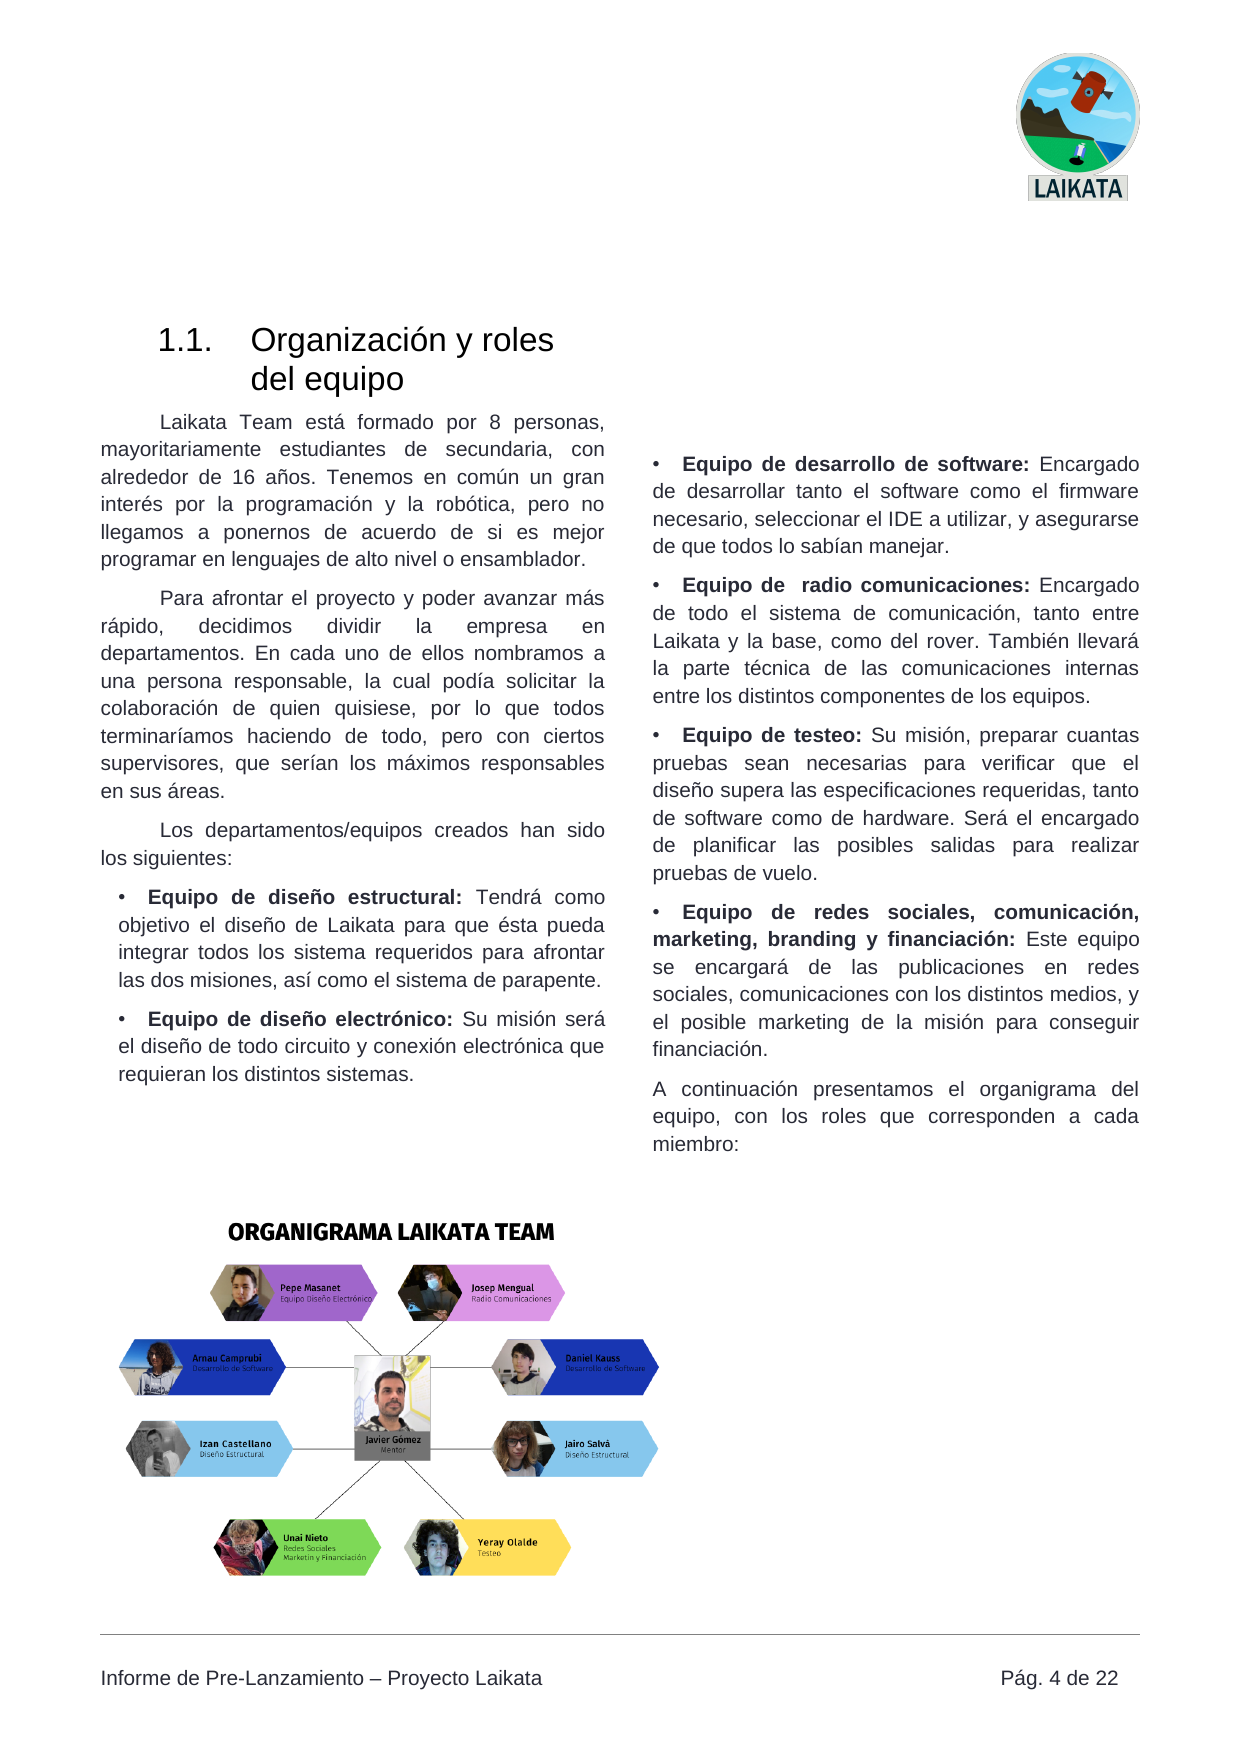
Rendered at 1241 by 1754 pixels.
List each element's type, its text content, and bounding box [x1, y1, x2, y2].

text Los departamentos/equipos creados han sido los siguientes: [100, 818, 605, 869]
subtitle Organización y roles del equipo [213, 320, 605, 397]
list Equipo de radio comunicaciones: Encargado de todo el sistema de comunicación, tanto entre Laikata y la base, como del rover. También llevará la parte técnica de las comunicaciones internas entre los distintos componentes de los equipos. [652, 573, 1140, 707]
list Equipo de diseño estructural: Tendrá como objetivo el diseño de Laikata para que ésta pueda integrar todos los sistema requeridos para afrontar las dos misiones, así como el sistema de parapente. [118, 885, 605, 991]
list Equipo de diseño electrónico: Su misión será el diseño de todo circuito y conexión electrónica que requieran los distintos sistemas. [118, 1007, 605, 1086]
list Equipo de desarrollo de software: Encargado de desarrollar tanto el software como el firmware necesario, seleccionar el IDE a utilizar, y asegurarse de que todos lo sabían manejar. [652, 451, 1140, 558]
list A continuación presentamos el organigrama del equipo, con los roles que corresponden a cada miembro: [652, 1076, 1140, 1155]
list Equipo de redes sociales, comunicación, marketing, branding y financiación: Este equipo se encargará de las publicaciones en redes sociales, comunicaciones con los distintos medios, y el posible marketing de la misión para conseguir financiación. [652, 899, 1140, 1061]
picture [78, 1164, 705, 1634]
text Laikata Team está formado por 8 personas, mayoritariamente estudiantes de secundaria, con alrededor de 16 años. Tenemos en común un gran interés por la programación y la robótica, pero no llegamos a ponernos de acuerdo de si es mejor programar en lenguajes de alto nivel o ensamblador. [100, 409, 605, 571]
list Equipo de testeo: Su misión, preparar cuantas pruebas sean necesarias para verificar que el diseño supera las especificaciones requeridas, tanto de software como de hardware. Será el encargado de planificar las posibles salidas para realizar pruebas de vuelo. [652, 723, 1140, 884]
text Para afrontar el proyecto y poder avanzar más rápido, decidimos dividir la empresa en departamentos. En cada uno de ellos nombramos a una persona responsable, la cual podía solicitar la colaboración de quien quisiese, por lo que todos terminaríamos haciendo de todo, pero con ciertos supervisores, que serían los máximos responsables en sus áreas. [100, 586, 605, 803]
picture [1016, 53, 1140, 201]
